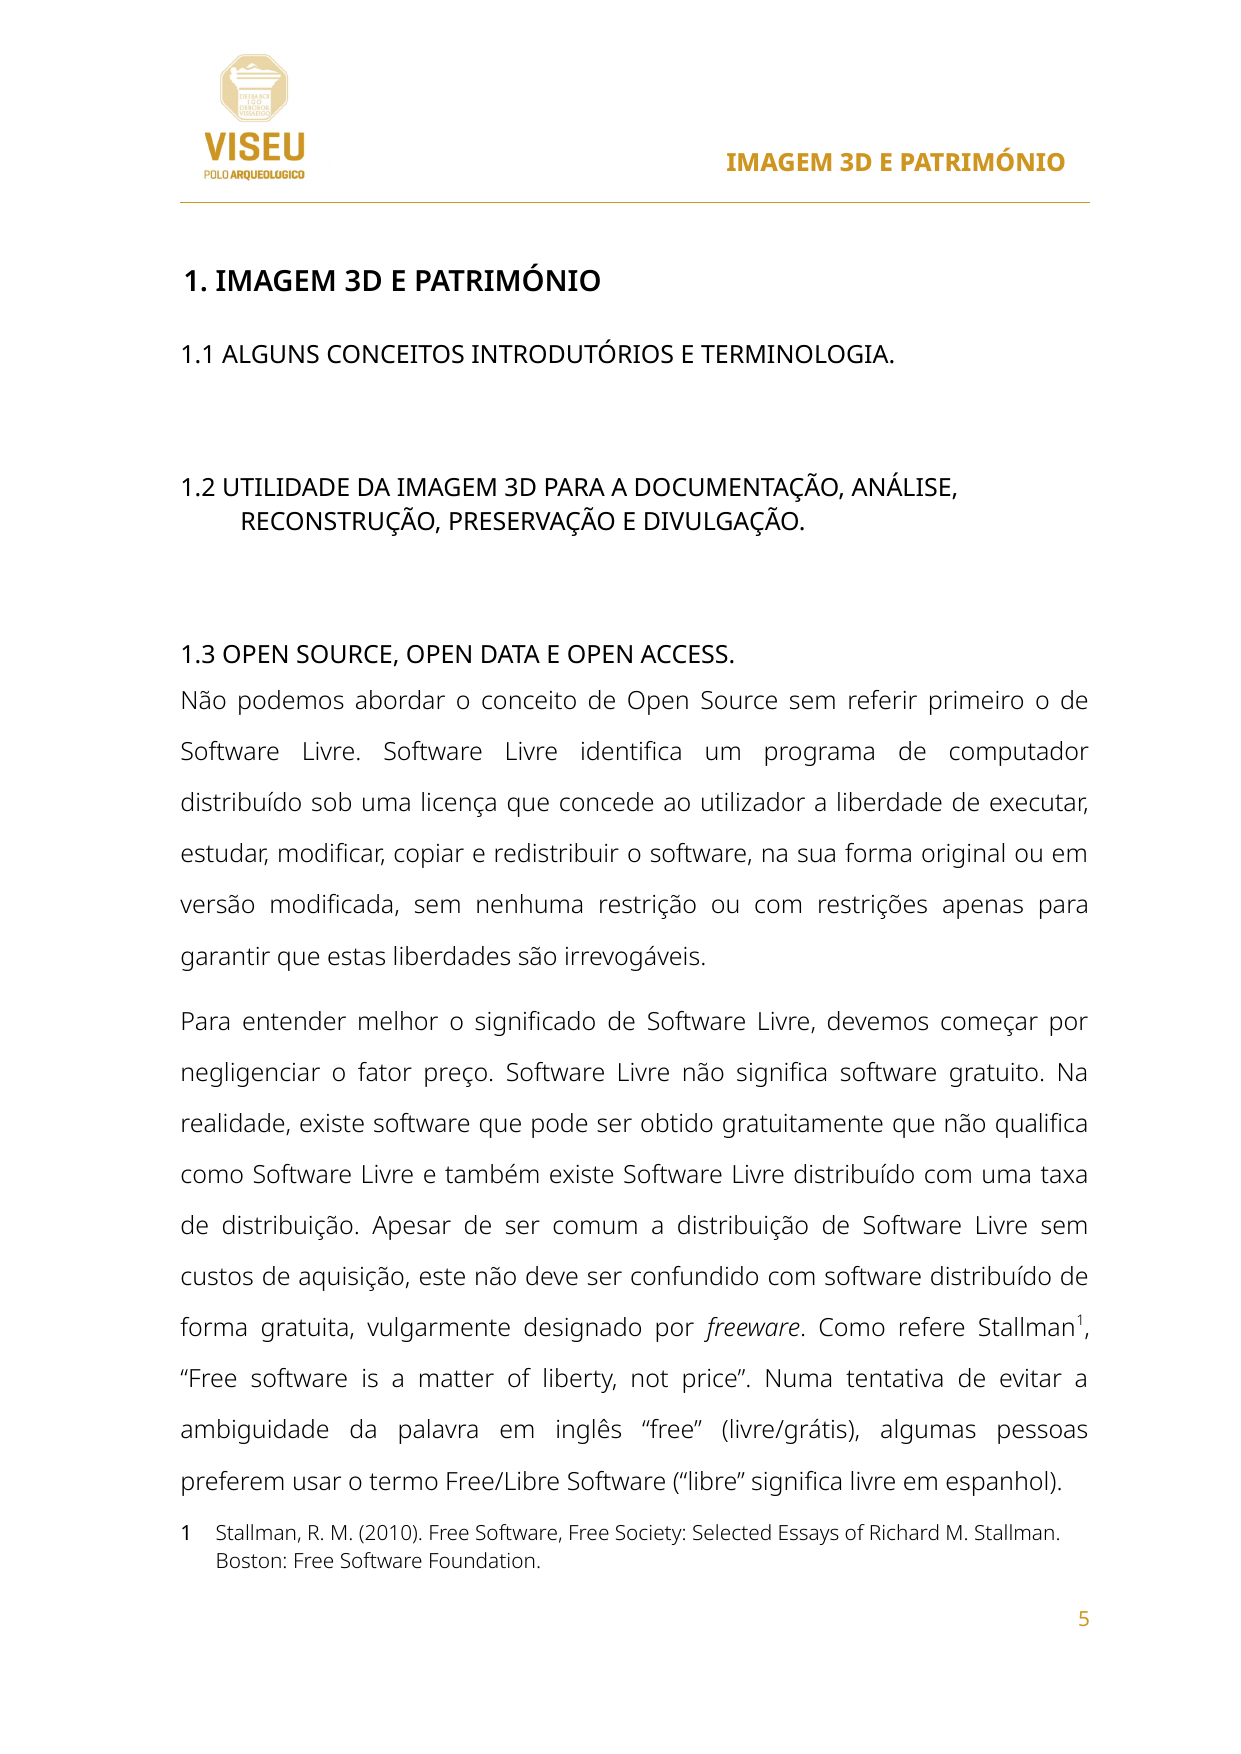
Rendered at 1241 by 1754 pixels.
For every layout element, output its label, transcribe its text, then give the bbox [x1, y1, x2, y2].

subtitle 1.2 Utilidade da imagem 3D para a documentação, análise, reconstrução, preservação e divulgação. [180, 469, 1090, 537]
subtitle 1. IMAGEM 3D E PATRIMÓNIO [180, 257, 1090, 303]
subtitle 1.3 Open Source, Open Data e Open Access. [180, 636, 1090, 670]
text Para entender melhor o significado de Software Livre, devemos começar por negligenciar o fator preço. Software Livre não significa software gratuito. Na realidade, existe software que pode ser obtido gratuitamente que não qualifica como Software Livre e também existe Software Livre distribuído com uma taxa de distribuição. Apesar de ser comum a distribuição de Software Livre sem custos de aquisição, este não deve ser confundido com software distribuído de forma gratuita, vulgarmente designado por freeware. Como refere Stallman, “Free software is a matter of liberty, not price”. Numa tentativa de evitar a ambiguidade da palavra em inglês “free” (livre/grátis), algumas pessoas preferem usar o termo Free/Libre Software (“libre” significa livre em espanhol). [180, 1004, 1090, 1497]
subtitle 1.1 Alguns conceitos introdutórios e terminologia. [180, 336, 1090, 370]
text Stallman, R. M. (2010). Free Software, Free Society: Selected Essays of Richard M. Stallman. Boston: Free Software Foundation. [180, 1518, 1090, 1575]
text Não podemos abordar o conceito de Open Source sem referir primeiro o de Software Livre. Software Livre identifica um programa de computador distribuído sob uma licença que concede ao utilizador a liberdade de executar, estudar, modificar, copiar e redistribuir o software, na sua forma original ou em versão modificada, sem nenhuma restrição ou com restrições apenas para garantir que estas liberdades são irrevogáveis. [180, 683, 1090, 972]
